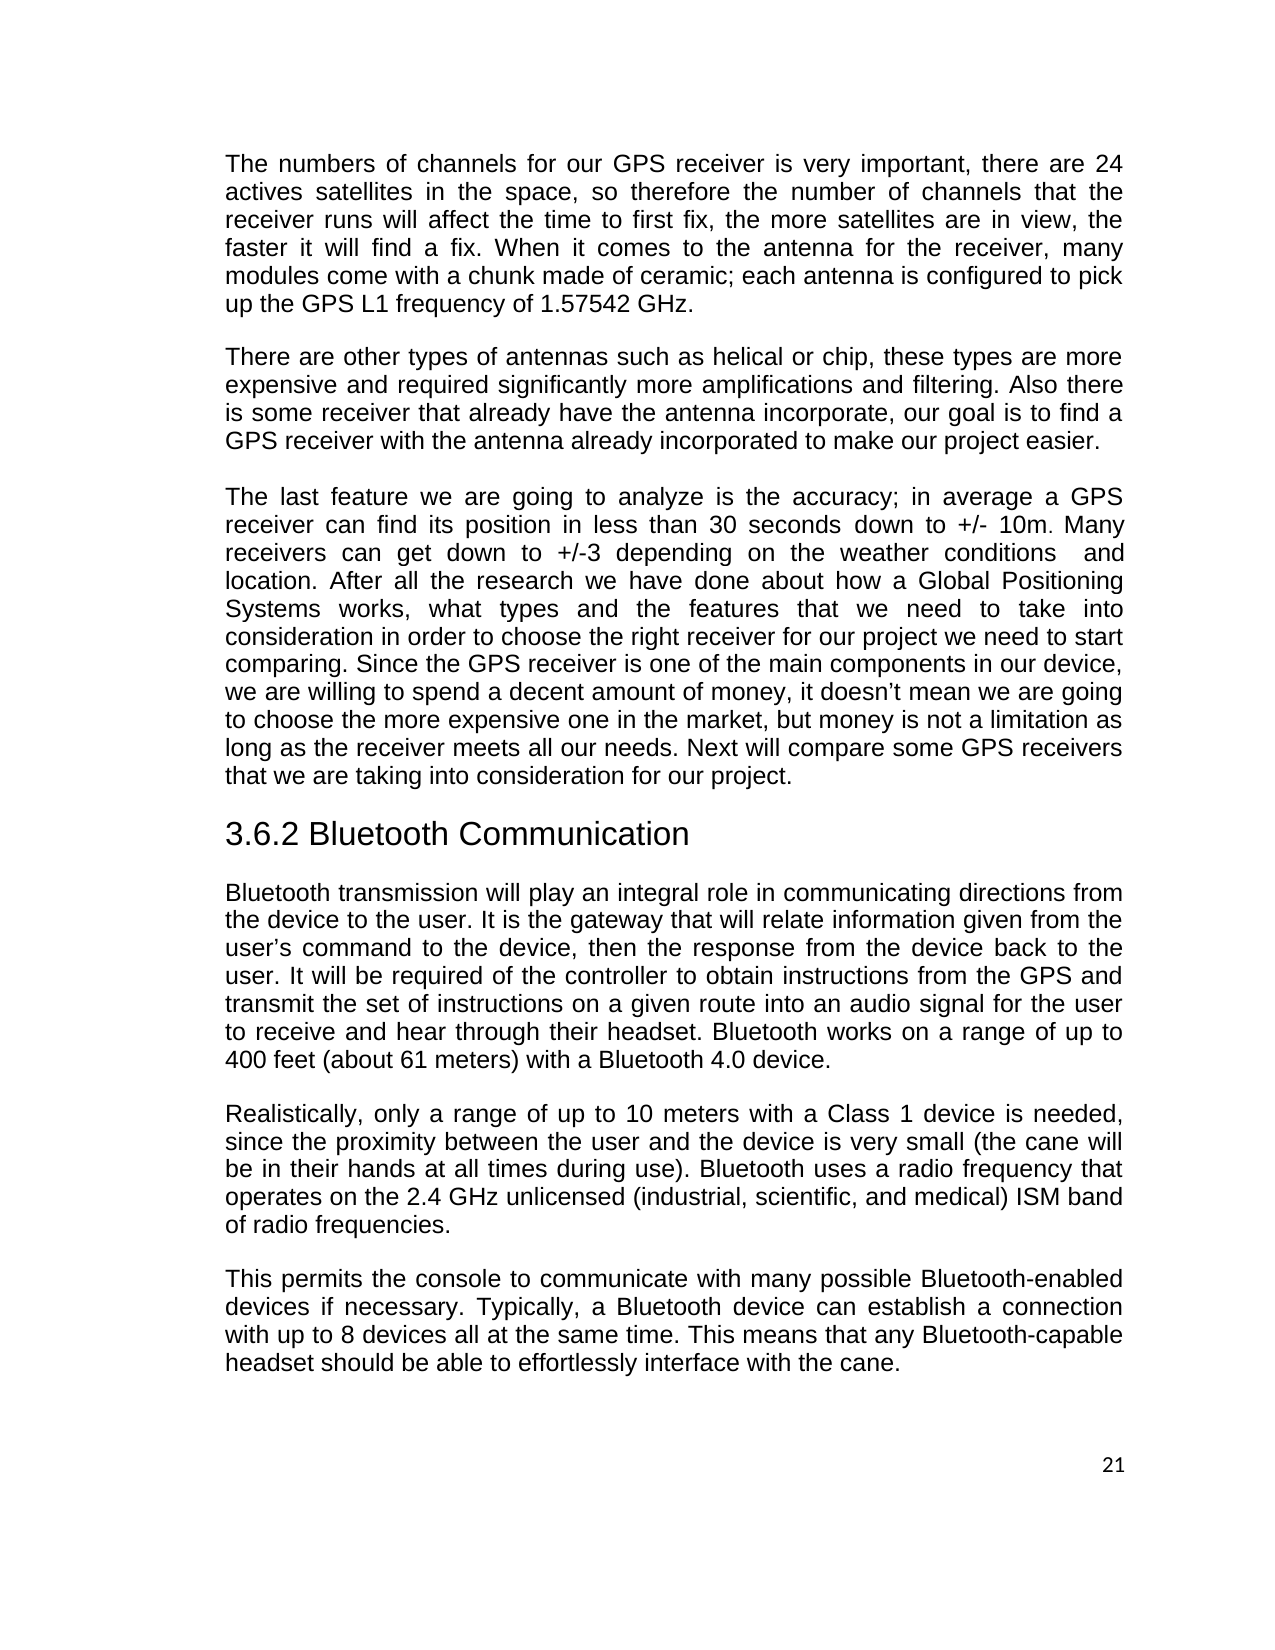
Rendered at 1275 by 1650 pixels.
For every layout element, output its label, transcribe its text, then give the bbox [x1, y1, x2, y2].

text Bluetooth transmission will play an integral role in communicating directions from the device to the user. It is the gateway that will relate information given from the user’s command to the device, then the response from the device back to the user. It will be required of the controller to obtain instructions from the GPS and transmit the set of instructions on a given route into an audio signal for the user to receive and hear through their headset. Bluetooth works on a range of up to 400 feet (about 61 meters) with a Bluetooth 4.0 device. [225, 878, 1125, 1074]
text Realistically, only a range of up to 10 meters with a Class 1 device is needed, since the proximity between the user and the device is very small (the cane will be in their hands at all times during use). Bluetooth uses a radio frequency that operates on the 2.4 GHz unlicensed (industrial, scientific, and medical) ISM band of radio frequencies. [225, 1099, 1125, 1239]
text This permits the console to communicate with many possible Bluetooth-enabled devices if necessary. Typically, a Bluetooth device can establish a connection with up to 8 devices all at the same time. This means that any Bluetooth-capable headset should be able to effortlessly interface with the cane. [225, 1264, 1125, 1376]
text The numbers of channels for our GPS receiver is very important, there are 24 actives satellites in the space, so therefore the number of channels that the receiver runs will affect the time to first fix, the more satellites are in view, the faster it will find a fix. When it comes to the antenna for the receiver, many modules come with a chunk made of ceramic; each antenna is configured to pick up the GPS L1 frequency of 1.57542 GHz. [225, 150, 1125, 317]
text 3.6.2 Bluetooth Communication [225, 815, 1125, 853]
text There are other types of antennas such as helical or chip, these types are more expensive and required significantly more amplifications and filtering. Also there is some receiver that already have the antenna incorporate, our goal is to find a GPS receiver with the antenna already incorporated to make our project easier. [225, 343, 1125, 455]
text The last feature we are going to analyze is the accuracy; in average a GPS receiver can find its position in less than 30 seconds down to +/- 10m. Many receivers can get down to +/-3 depending on the weather conditions and location. After all the research we have done about how a Global Positioning Systems works, what types and the features that we need to take into consideration in order to choose the right receiver for our project we need to start comparing. Since the GPS receiver is one of the main components in our device, we are willing to spend a decent amount of money, it doesn’t mean we are going to choose the more expensive one in the market, but money is not a limitation as long as the receiver meets all our needs. Next will compare some GPS receivers that we are taking into consideration for our project. [225, 455, 1125, 790]
